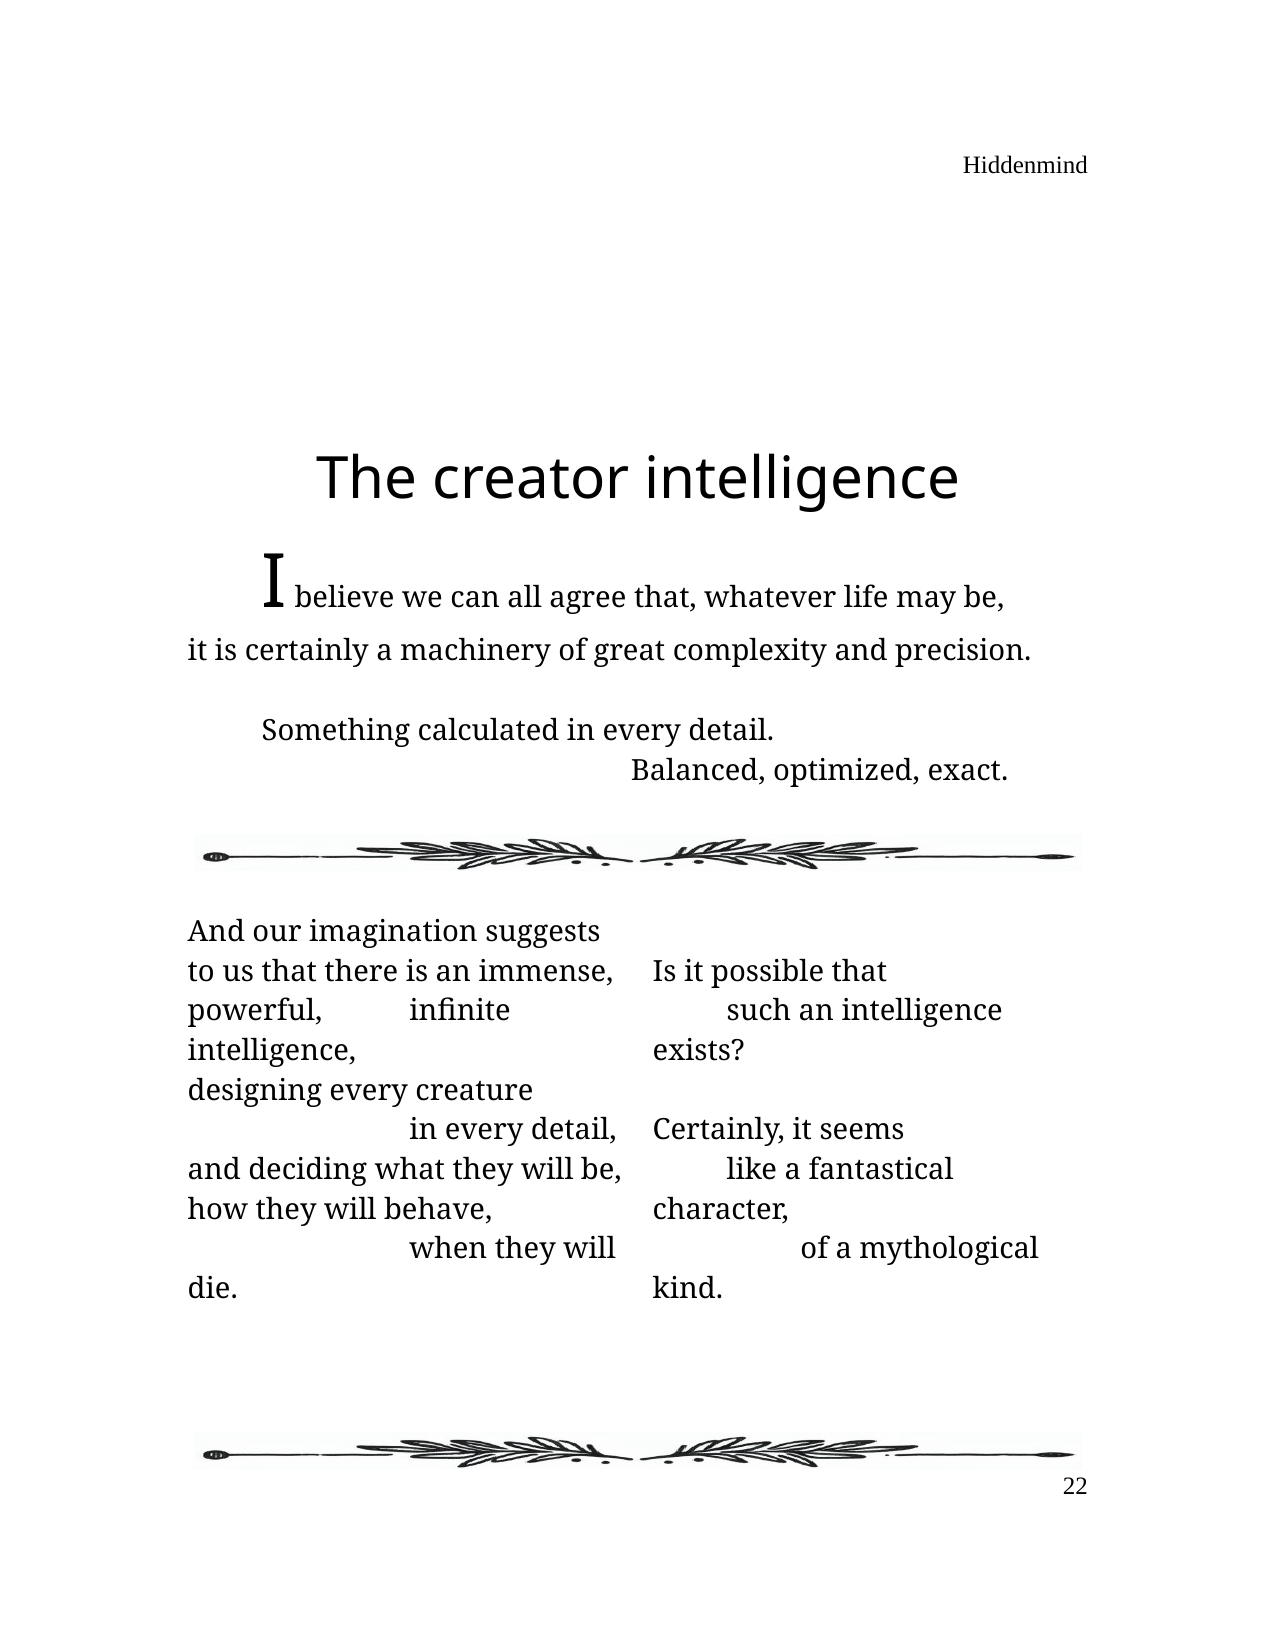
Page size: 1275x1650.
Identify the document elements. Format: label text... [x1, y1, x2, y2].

text And our imagination suggests to us that there is an immense, powerful, infinite intelligence, [187, 910, 622, 1069]
text Certainly, it seems [652, 1108, 1087, 1148]
text of a mythological kind. [652, 1228, 1087, 1307]
text it is certainly a machinery of great complexity and precision. [187, 630, 1087, 669]
text when they will die. [187, 1228, 622, 1307]
picture [193, 1432, 1083, 1469]
text how they will behave, [187, 1188, 622, 1228]
text in every detail, [187, 1108, 622, 1148]
text designing every creature [187, 1069, 622, 1108]
text and deciding what they will be, [187, 1148, 622, 1188]
text Balanced, optimized, exact. [187, 749, 1087, 788]
text Is it possible that [652, 950, 1087, 989]
text I believe we can all agree that, whatever life may be, [187, 527, 1087, 630]
picture [193, 834, 1083, 871]
text Something calculated in every detail. [187, 709, 1087, 749]
text like a fantastical character, [652, 1148, 1087, 1228]
text such an intelligence exists? [652, 989, 1087, 1069]
